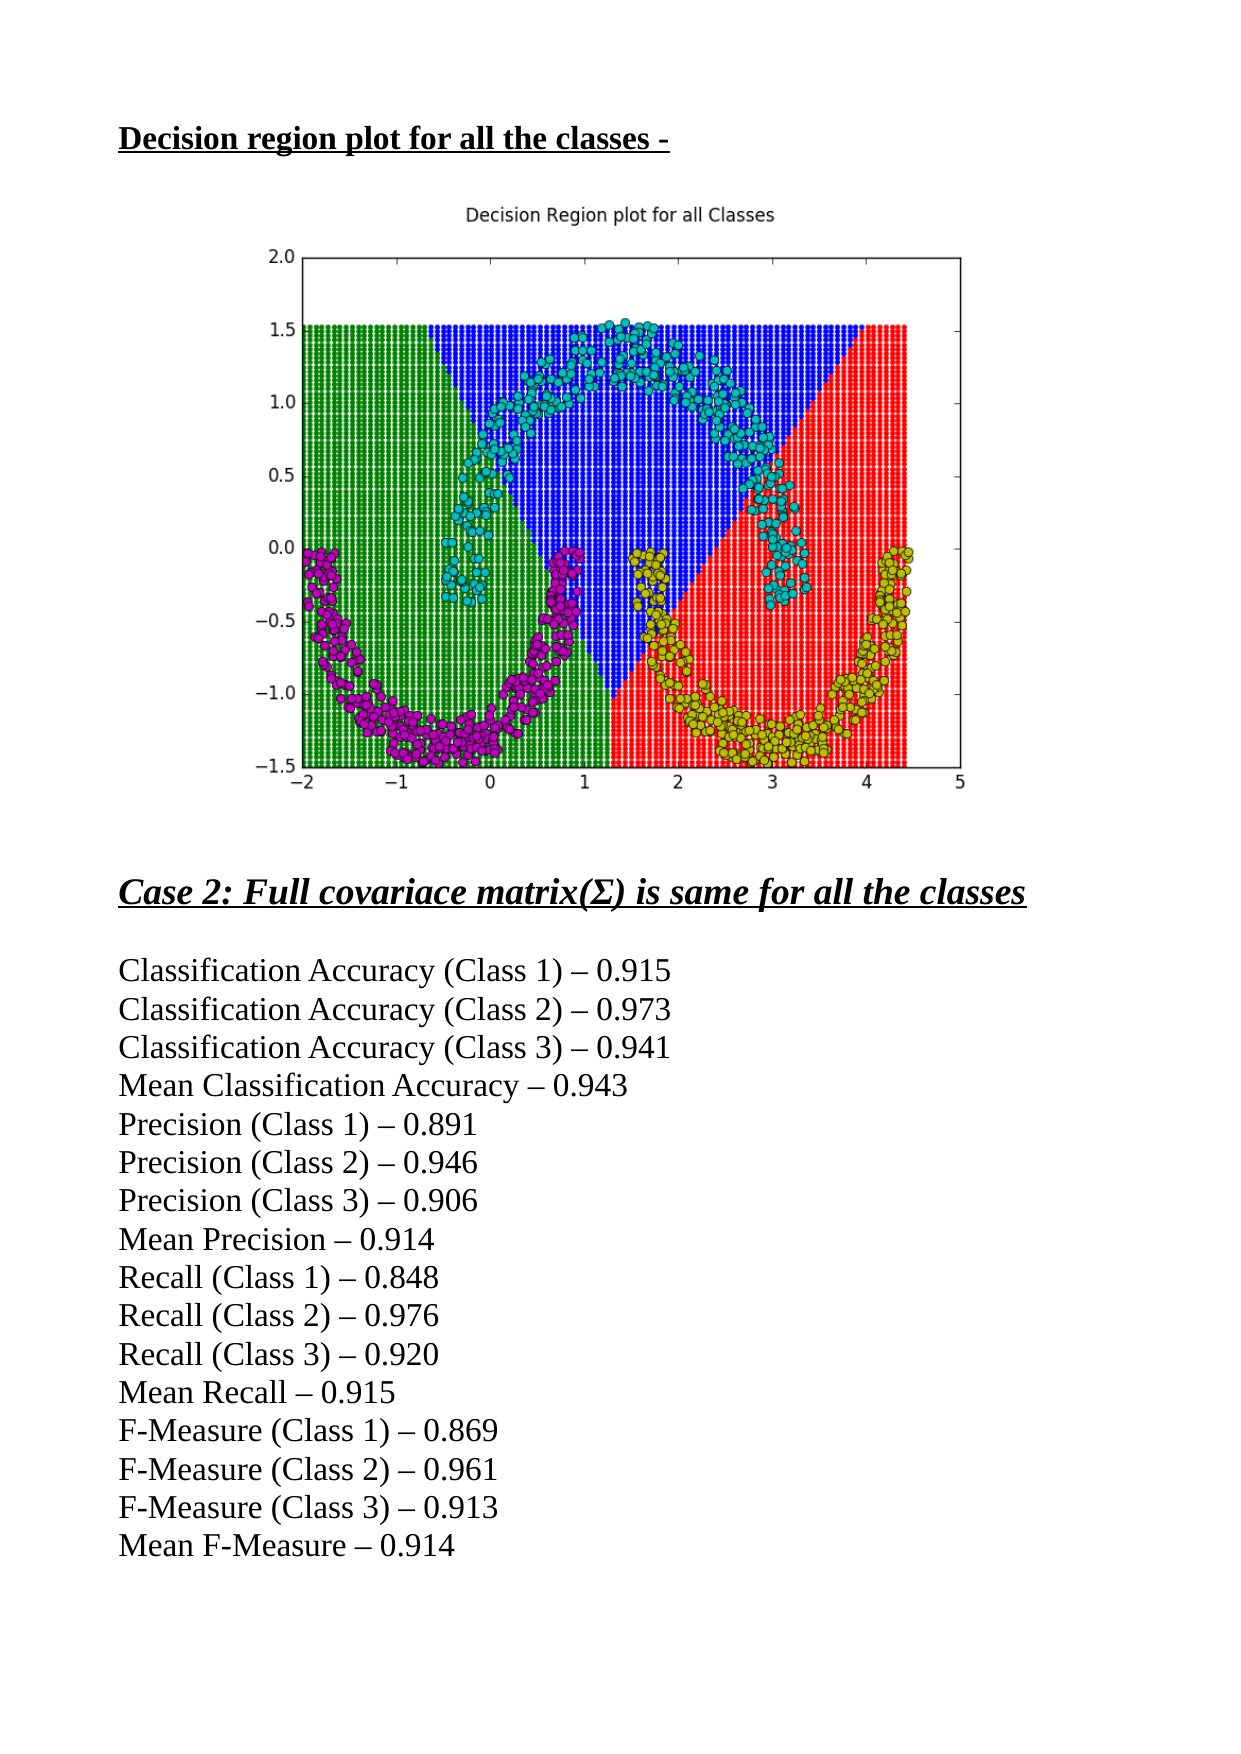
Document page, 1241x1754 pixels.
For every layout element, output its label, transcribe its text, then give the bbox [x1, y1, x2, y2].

text Case 2: Full covariace matrix(Σ) is same for all the classes [118, 869, 1122, 912]
text Recall (Class 1) – 0.848 [118, 1257, 1122, 1296]
text Mean Precision – 0.914 [118, 1219, 1122, 1257]
text Recall (Class 2) – 0.976 [118, 1296, 1122, 1334]
text F-Measure (Class 2) – 0.961 [118, 1449, 1122, 1487]
text Recall (Class 3) – 0.920 [118, 1334, 1122, 1372]
text Precision (Class 1) – 0.891 [118, 1104, 1122, 1142]
text Mean Classification Accuracy – 0.943 [118, 1066, 1122, 1104]
text F-Measure (Class 3) – 0.913 [118, 1487, 1122, 1526]
text Precision (Class 2) – 0.946 [118, 1142, 1122, 1181]
text Classification Accuracy (Class 1) – 0.915 [118, 951, 1122, 989]
text Decision region plot for all the classes - [118, 118, 1122, 156]
text F-Measure (Class 1) – 0.869 [118, 1411, 1122, 1449]
picture [196, 194, 1044, 831]
text Precision (Class 3) – 0.906 [118, 1181, 1122, 1219]
text Classification Accuracy (Class 3) – 0.941 [118, 1027, 1122, 1066]
text Classification Accuracy (Class 2) – 0.973 [118, 989, 1122, 1027]
text Mean Recall – 0.915 [118, 1372, 1122, 1411]
text Mean F-Measure – 0.914 [118, 1526, 1122, 1564]
